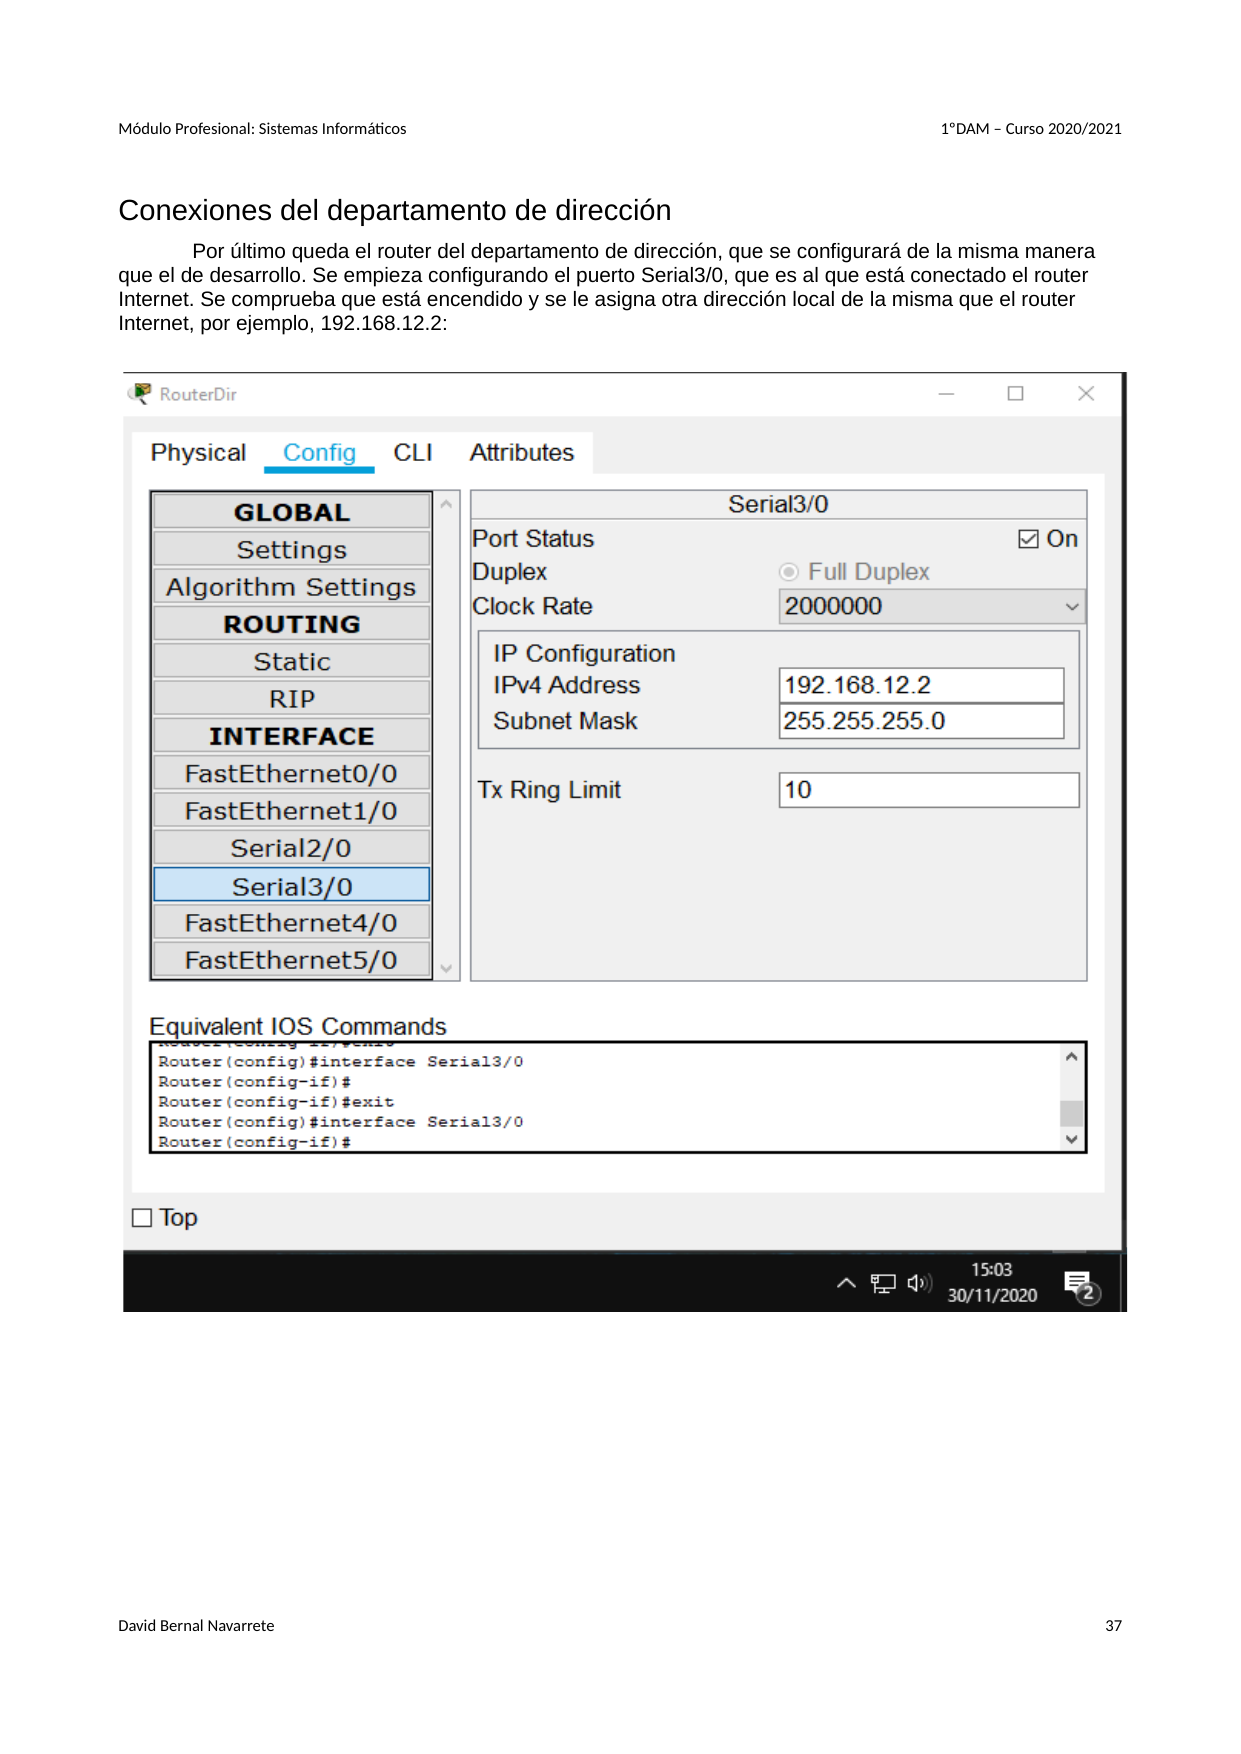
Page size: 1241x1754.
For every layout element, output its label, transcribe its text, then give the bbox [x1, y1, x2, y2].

subtitle Conexiones del departamento de dirección [118, 193, 1122, 226]
picture [123, 372, 1128, 1312]
text Por último queda el router del departamento de dirección, que se configurará de la misma manera que el de desarrollo. Se empieza configurando el puerto Serial3/0, que es al que está conectado el router Internet. Se comprueba que está encendido y se le asigna otra dirección local de la misma que el router Internet, por ejemplo, 192.168.12.2: [118, 239, 1122, 335]
